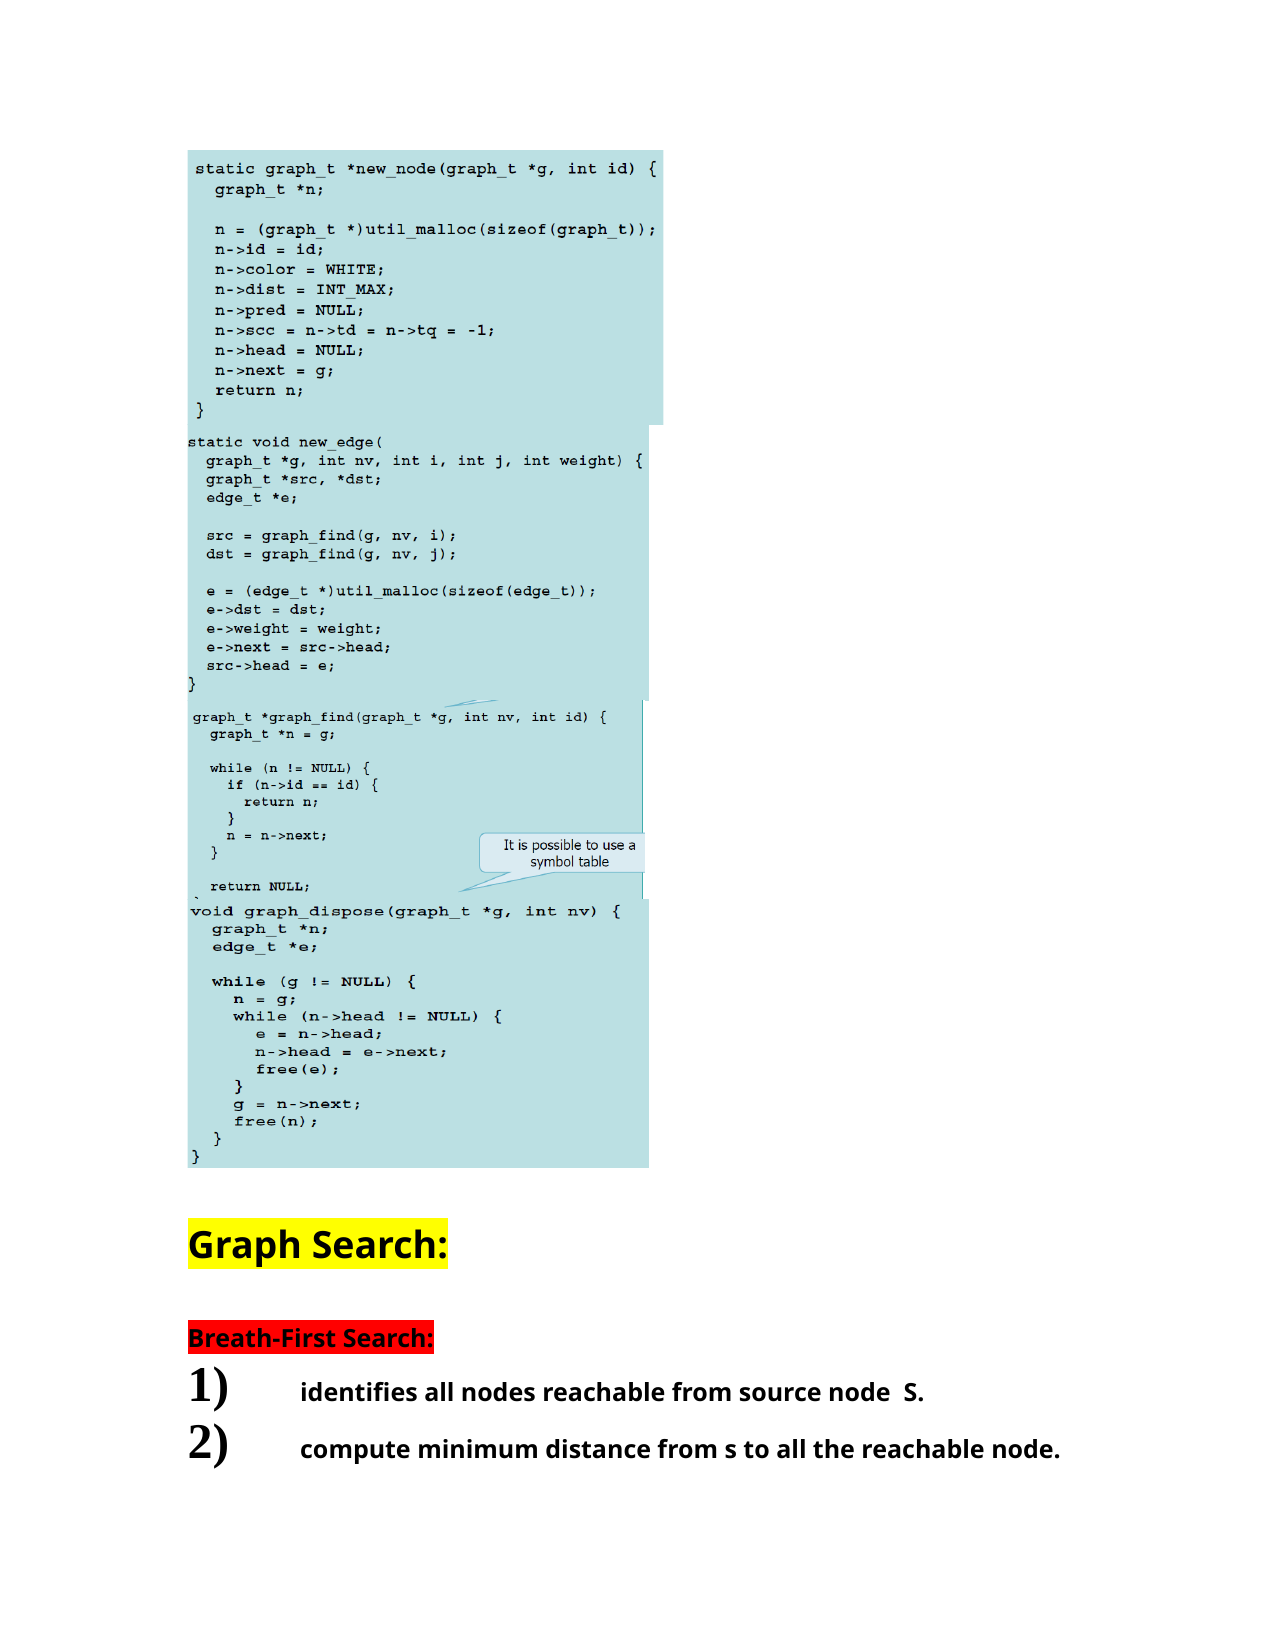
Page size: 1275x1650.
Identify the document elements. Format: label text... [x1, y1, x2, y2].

subtitle Breath-First Search: [187, 1320, 1125, 1354]
subtitle Graph Search: [187, 1218, 1125, 1269]
subtitle identifies all nodes reachable from source node S. [187, 1354, 1125, 1412]
subtitle compute minimum distance from s to all the reachable node. [187, 1412, 1125, 1469]
